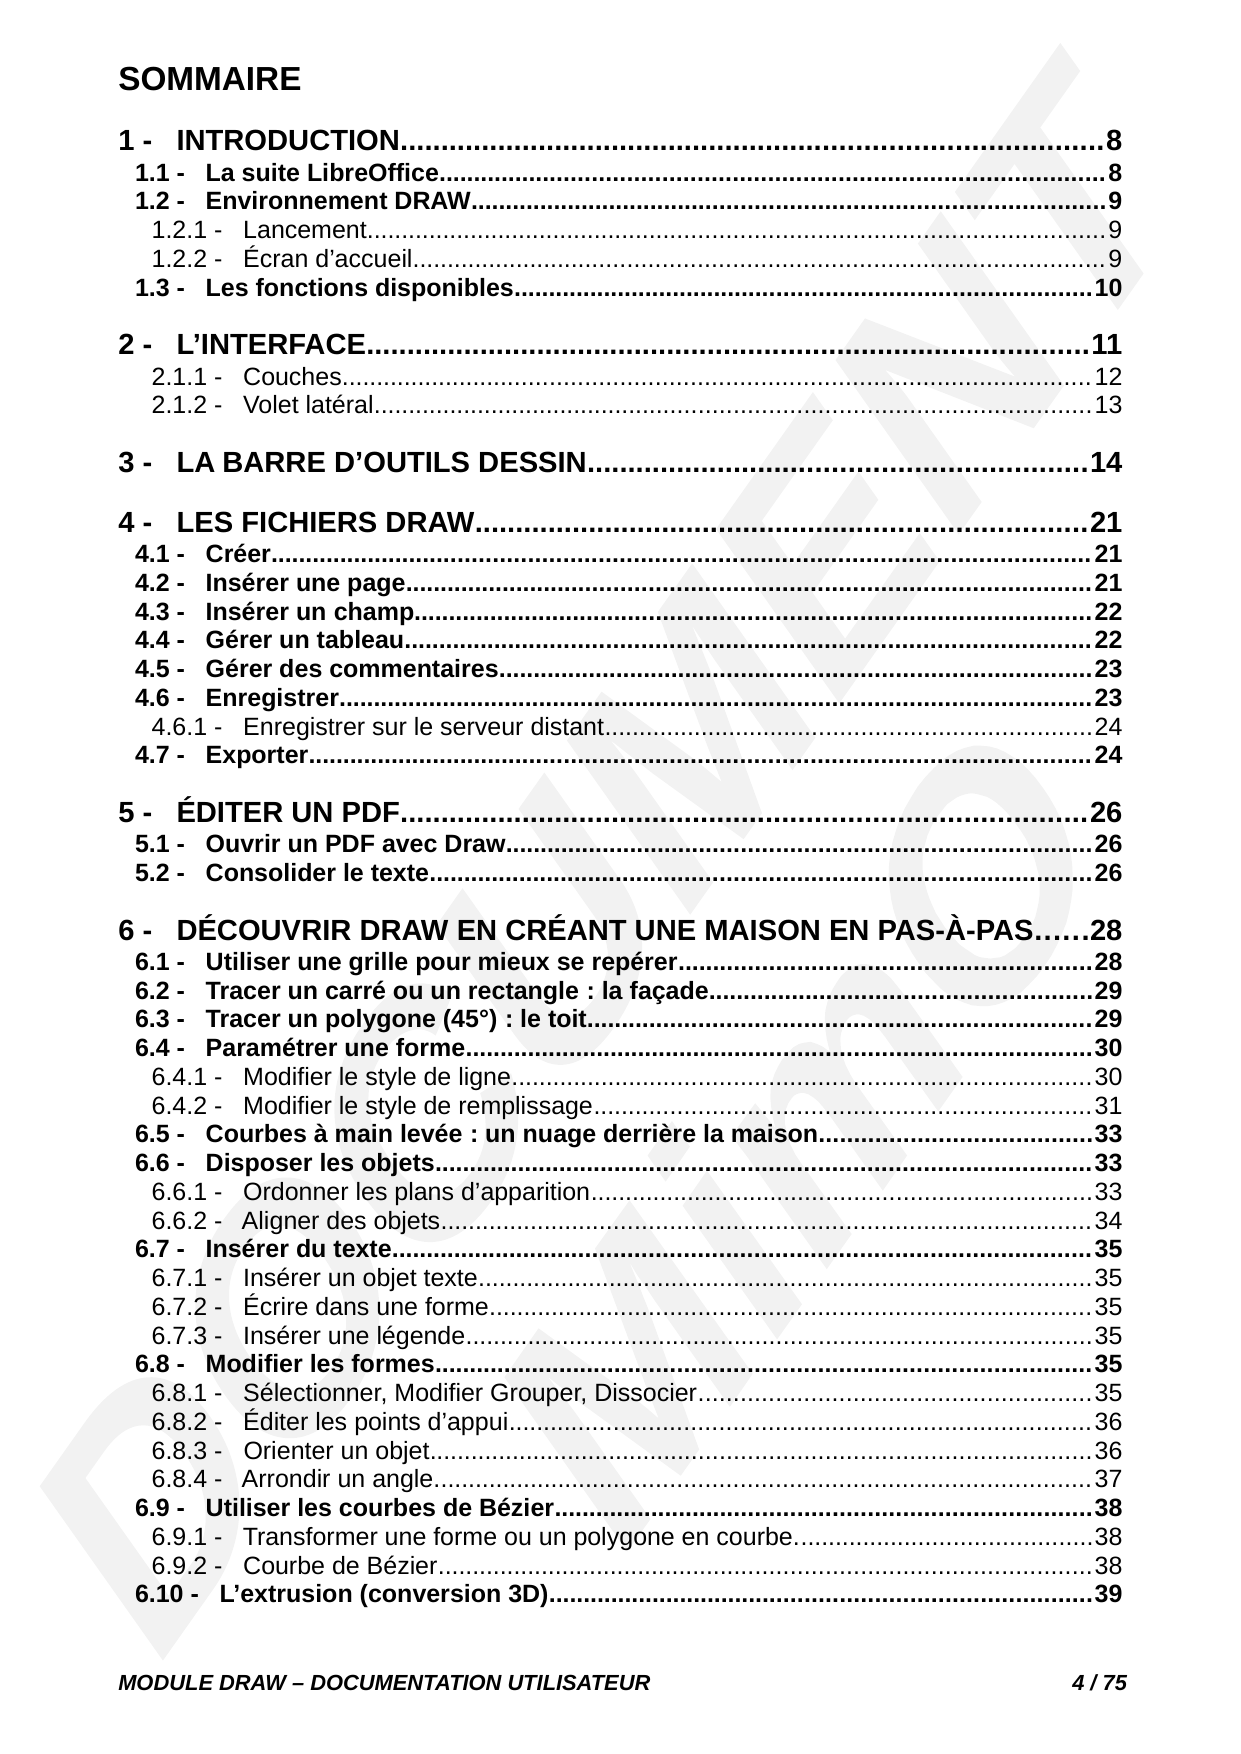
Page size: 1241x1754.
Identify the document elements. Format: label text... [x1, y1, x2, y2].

text 6.4.1 - Modifier le style de ligne 30 [151, 1062, 1122, 1091]
text 4.4 - Gérer un tableau 22 [135, 625, 1122, 654]
text 5.2 - Consolider le texte 26 [135, 858, 1122, 887]
text 6.3 - Tracer un polygone (45°) : le toit. 29 [135, 1004, 1122, 1033]
text 6.6.2 - Aligner des objets 34 [151, 1206, 1122, 1234]
text 6.2 - Tracer un carré ou un rectangle : la façade 29 [135, 976, 1122, 1004]
text 6.8.2 - Éditer les points d’appui 36 [151, 1407, 1122, 1436]
text 6.7.3 - Insérer une légende 35 [151, 1321, 1122, 1349]
text 1.2 - Environnement DRAW 9 [135, 186, 1122, 215]
text 4.7 - Exporter 24 [135, 740, 1122, 769]
text 4.2 - Insérer une page 21 [135, 568, 1122, 597]
text 1.2.2 - Écran d’accueil 9 [151, 244, 1122, 273]
text 5.1 - Ouvrir un PDF avec Draw 26 [135, 829, 1122, 858]
text 6.4 - Paramétrer une forme 30 [135, 1033, 1122, 1062]
text 1.3 - Les fonctions disponibles 10 [135, 273, 1122, 301]
text 4 - Les fichiers Draw 21 [118, 505, 1122, 538]
text 4.1 - Créer 21 [135, 539, 1122, 568]
text 4.3 - Insérer un champ 22 [135, 597, 1122, 625]
text 4.6 - Enregistrer 23 [135, 683, 1122, 712]
text 1 - introduction 8 [118, 123, 1122, 157]
text 5 - Éditer un PDF 26 [118, 795, 1122, 829]
text 6.5 - Courbes à main levée : un nuage derrière la maison. 33 [135, 1119, 1122, 1148]
text 6.4.2 - Modifier le style de remplissage 31 [151, 1091, 1122, 1119]
text 2.1.1 - Couches 12 [151, 361, 1122, 390]
text 6.10 - L’extrusion (conversion 3D) 39 [135, 1579, 1122, 1608]
text 6.7.1 - Insérer un objet texte 35 [151, 1263, 1122, 1292]
text 6.7.2 - Écrire dans une forme 35 [151, 1292, 1122, 1321]
text 6.9.2 - Courbe de Bézier 38 [151, 1551, 1122, 1579]
text 6.9 - Utiliser les courbes de Bézier 38 [135, 1493, 1122, 1522]
text 6.8.3 - Orienter un objet. 36 [151, 1436, 1122, 1464]
text 3 - La barre d’outils dessin 14 [118, 445, 1122, 478]
text 2.1.2 - Volet latéral 13 [151, 390, 1122, 419]
text 6.8.4 - Arrondir un angle. 37 [151, 1464, 1122, 1493]
text 6.8 - Modifier les formes 35 [135, 1349, 1122, 1378]
text 1.1 - La suite LibreOffice 8 [135, 158, 1122, 186]
text 6.1 - Utiliser une grille pour mieux se repérer 28 [135, 947, 1122, 976]
text 6.6 - Disposer les objets 33 [135, 1148, 1122, 1177]
text 6.7 - Insérer du texte 35 [135, 1234, 1122, 1263]
text 2 - L’interface 11 [118, 327, 1122, 361]
subtitle SOMMAIRE [118, 59, 1122, 97]
text 6.8.1 - Sélectionner, Modifier Grouper, Dissocier 35 [151, 1378, 1122, 1407]
text 4.5 - Gérer des commentaires 23 [135, 654, 1122, 683]
text 6.6.1 - Ordonner les plans d’apparition 33 [151, 1177, 1122, 1206]
text 6.9.1 - Transformer une forme ou un polygone en courbe. 38 [151, 1522, 1122, 1551]
text 4.6.1 - Enregistrer sur le serveur distant 24 [151, 712, 1122, 740]
text 6 - Découvrir Draw en créant une maison en pas-à-pas 28 [118, 913, 1122, 946]
text 1.2.1 - Lancement 9 [151, 215, 1122, 244]
